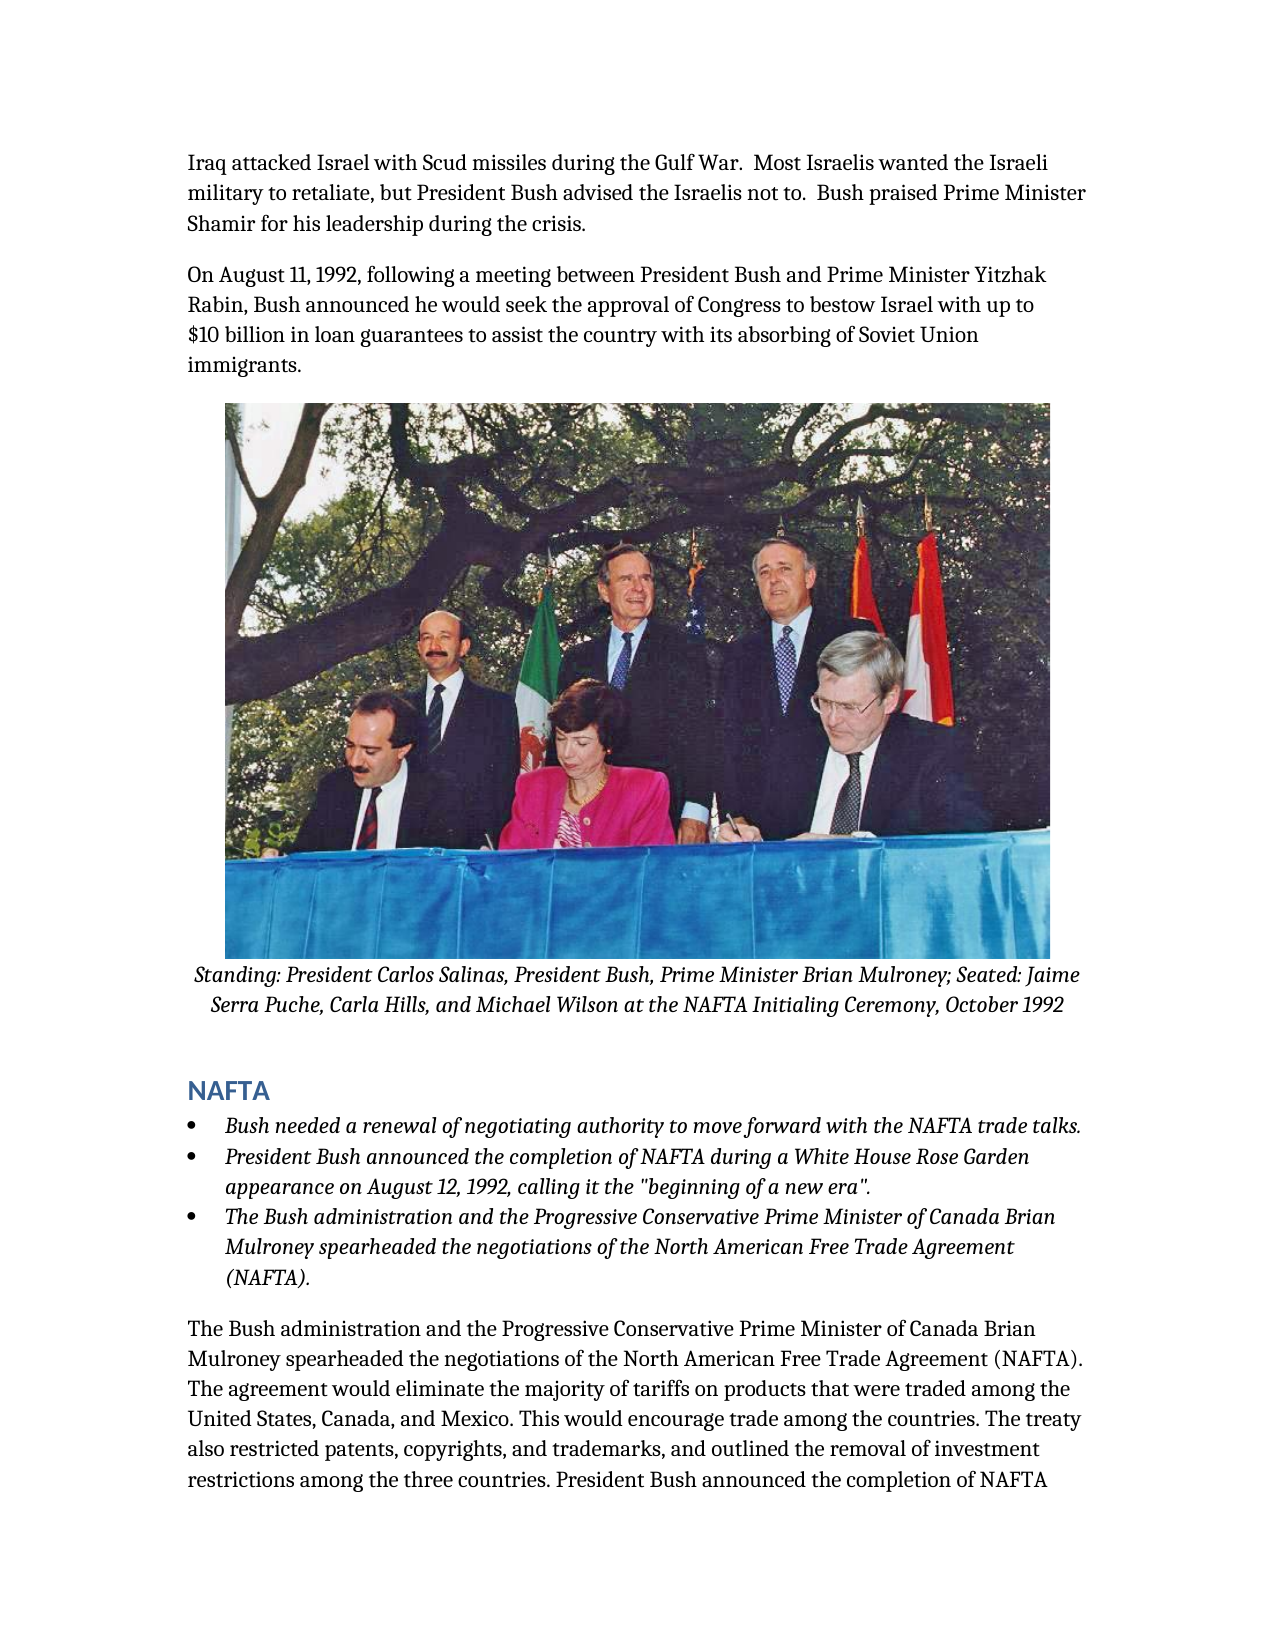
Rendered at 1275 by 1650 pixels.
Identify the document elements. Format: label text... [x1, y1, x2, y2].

list Bush needed a renewal of negotiating authority to move forward with the NAFTA trade talks. [187, 1113, 1087, 1140]
text The Bush administration and the Progressive Conservative Prime Minister of Canada Brian Mulroney spearheaded the negotiations of the North American Free Trade Agreement (NAFTA). The agreement would eliminate the majority of tariffs on products that were traded among the United States, Canada, and Mexico. This would encourage trade among the countries. The treaty also restricted patents, copyrights, and trademarks, and outlined the removal of investment restrictions among the three countries. President Bush announced the completion of NAFTA [187, 1315, 1087, 1493]
text Standing: President Carlos Salinas, President Bush, Prime Minister Brian Mulroney; Seated: Jaime Serra Puche, Carla Hills, and Michael Wilson at the NAFTA Initialing Ceremony, October 1992 [187, 403, 1087, 1018]
text On August 11, 1992, following a meeting between President Bush and Prime Minister Yitzhak Rabin, Bush announced he would seek the approval of Congress to bestow Israel with up to $10 billion in loan guarantees to assist the country with its absorbing of Soviet Union immigrants. [187, 261, 1087, 378]
picture [225, 403, 1050, 959]
subtitle NAFTA [187, 1072, 1087, 1108]
list President Bush announced the completion of NAFTA during a White House Rose Garden appearance on August 12, 1992, calling it the "beginning of a new era". [187, 1143, 1087, 1200]
text Iraq attacked Israel with Scud missiles during the Gulf War. Most Israelis wanted the Israeli military to retaliate, but President Bush advised the Israelis not to. Bush praised Prime Minister Shamir for his leadership during the crisis. [187, 150, 1087, 237]
list The Bush administration and the Progressive Conservative Prime Minister of Canada Brian Mulroney spearheaded the negotiations of the North American Free Trade Agreement (NAFTA). [187, 1204, 1087, 1291]
